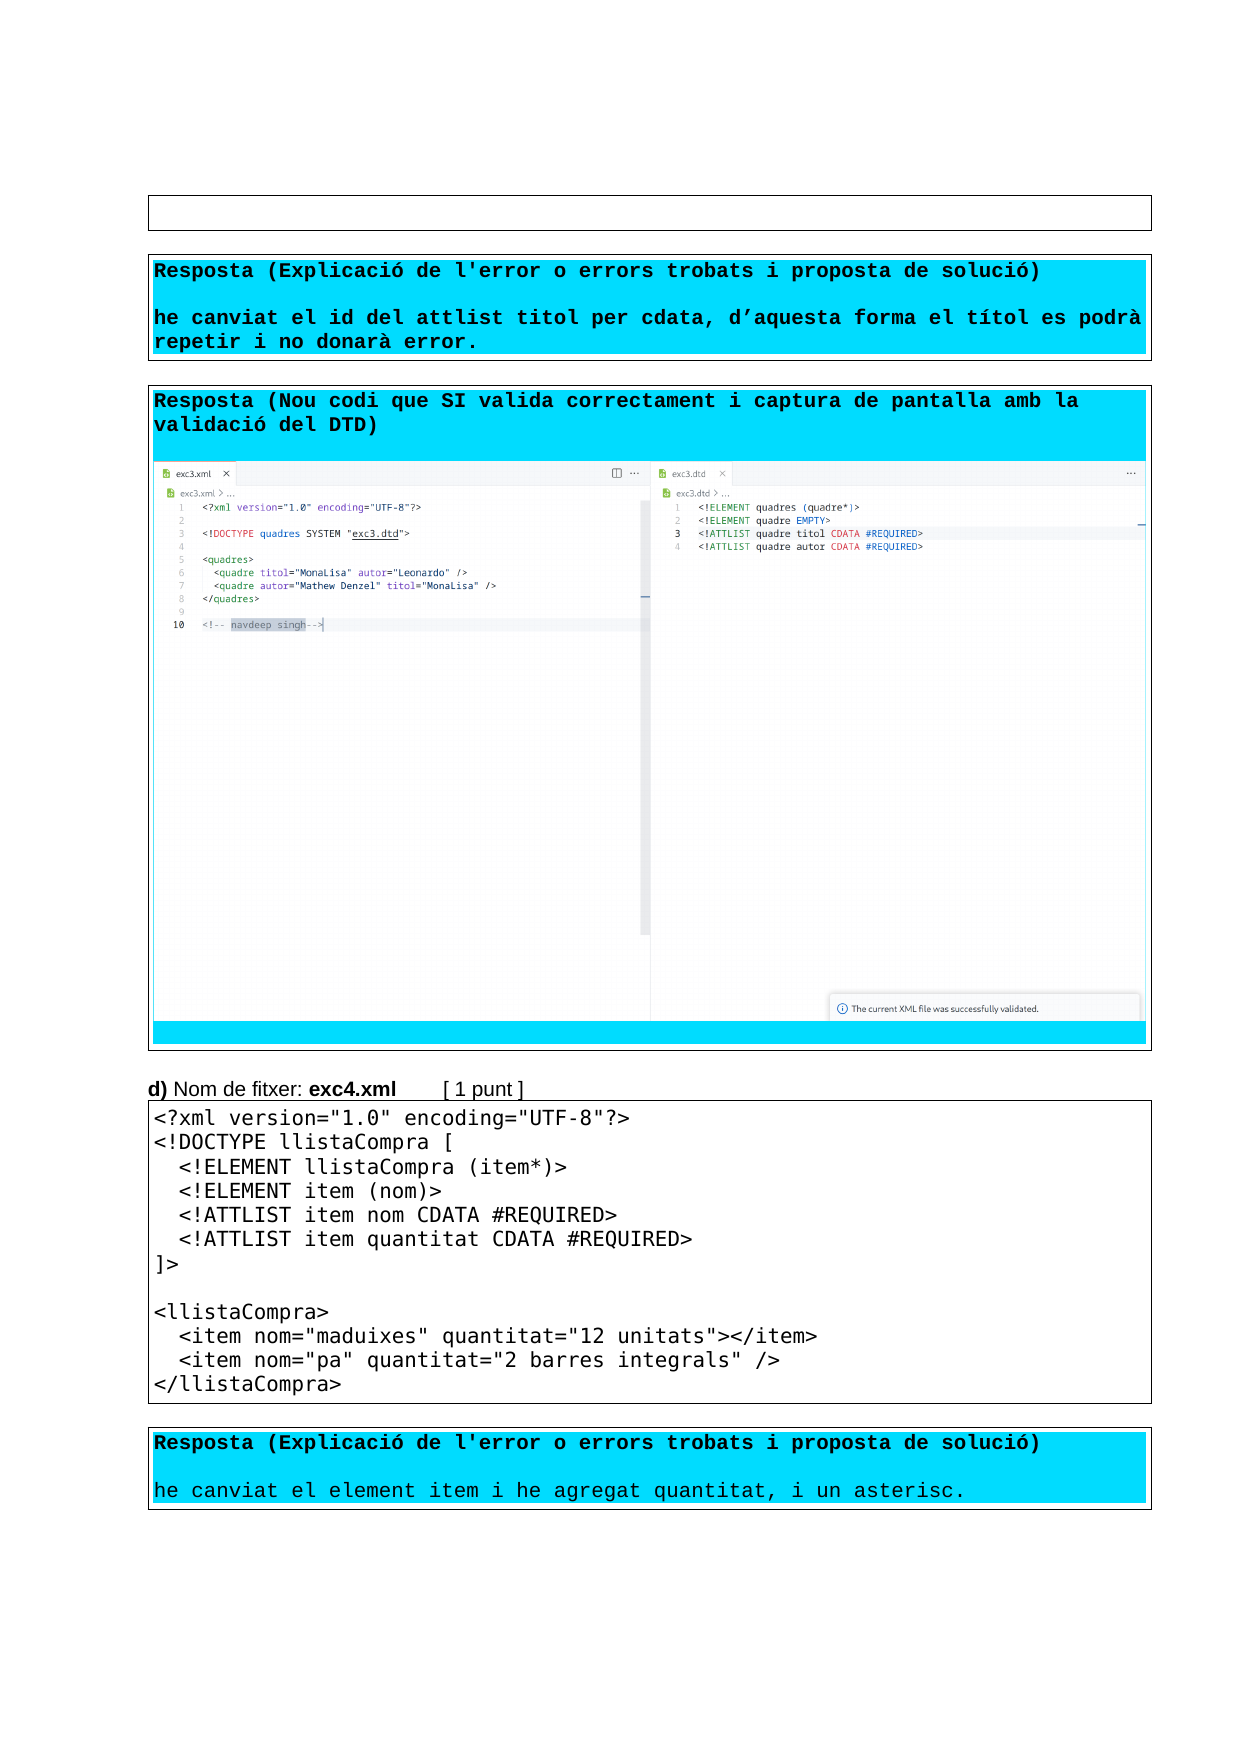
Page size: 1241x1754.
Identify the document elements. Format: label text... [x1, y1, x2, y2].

picture [153, 461, 1146, 1021]
table_header Resposta (Nou codi que SI valida correctament i captura de pantalla amb la validació del DTD) [149, 386, 1151, 1050]
table_header [149, 196, 1151, 230]
table_header Resposta (Explicació de l'error o errors trobats i proposta de solució) he canviat el element item i he agregat quantitat, i un asterisc. [149, 1428, 1151, 1509]
text d) Nom de fitxer: exc4.xml [ 1 punt ] [148, 1076, 1151, 1100]
table_header Resposta (Explicació de l'error o errors trobats i proposta de solució) he canviat el id del attlist titol per cdata, d’aquesta forma el títol es podrà repetir i no donarà error. [149, 255, 1151, 360]
table_header <?xml version="1.0" encoding="UTF-8"?> <!DOCTYPE llistaCompra [ <!ELEMENT llistaCompra (item*)> <!ELEMENT item (nom)> <!ATTLIST item nom CDATA #REQUIRED> <!ATTLIST item quantitat CDATA #REQUIRED> ]> <llistaCompra> <item nom="maduixes" quantitat="12 unitats"></item> <item nom="pa" quantitat="2 barres integrals" /> </llistaCompra> [149, 1101, 1151, 1402]
